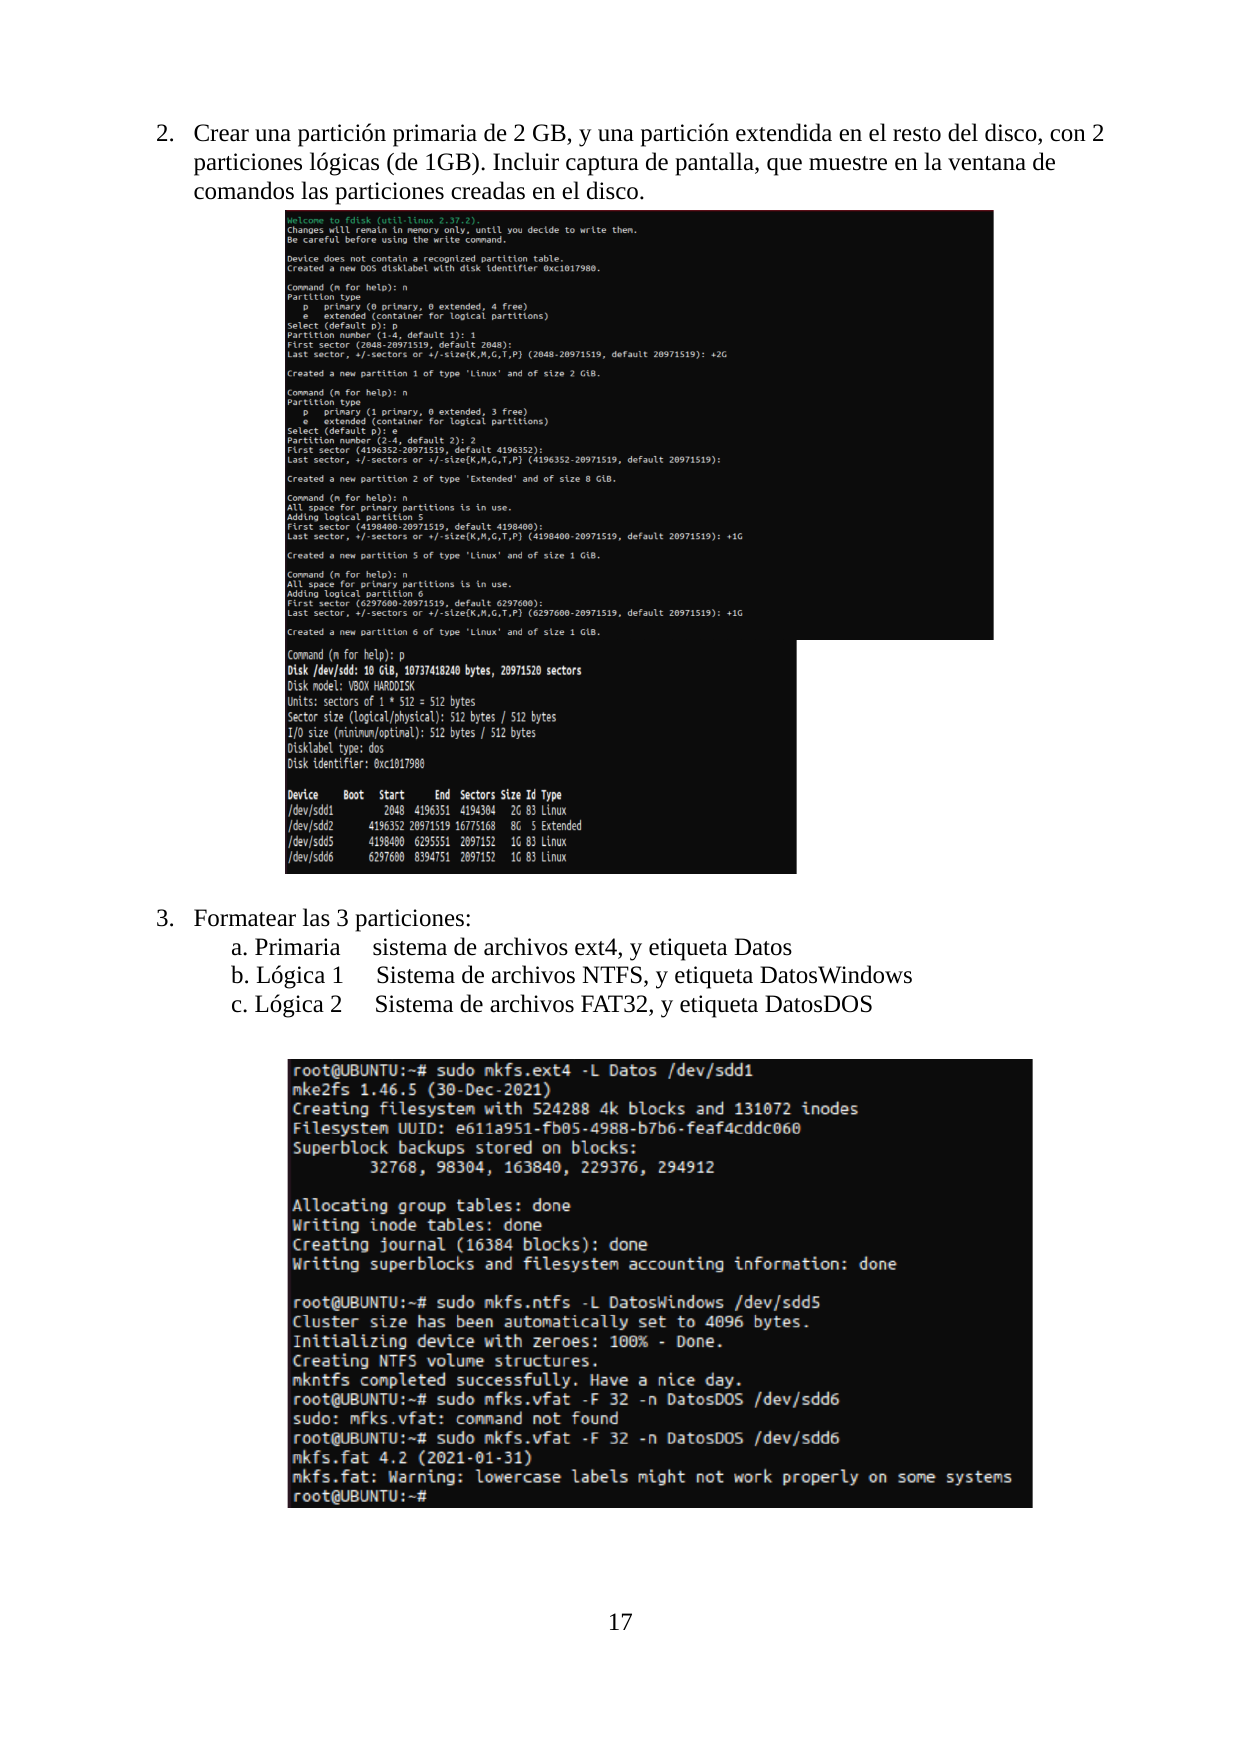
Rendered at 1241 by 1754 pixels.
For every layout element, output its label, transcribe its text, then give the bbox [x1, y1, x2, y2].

list b. Lógica 1  Sistema de archivos NTFS, y etiqueta DatosWindows [193, 960, 1122, 989]
list Crear una partición primaria de 2 GB, y una partición extendida en el resto del disco, con 2 particiones lógicas (de 1GB). Incluir captura de pantalla, que muestre en la ventana de comandos las particiones creadas en el disco. [156, 118, 1122, 204]
list a. Primaria  sistema de archivos ext4, y etiqueta Datos [193, 932, 1122, 960]
picture [285, 210, 994, 874]
list Formatear las 3 particiones: [156, 903, 1122, 932]
picture [287, 1059, 1033, 1508]
list c. Lógica 2  Sistema de archivos FAT32, y etiqueta DatosDOS [193, 989, 1122, 1018]
